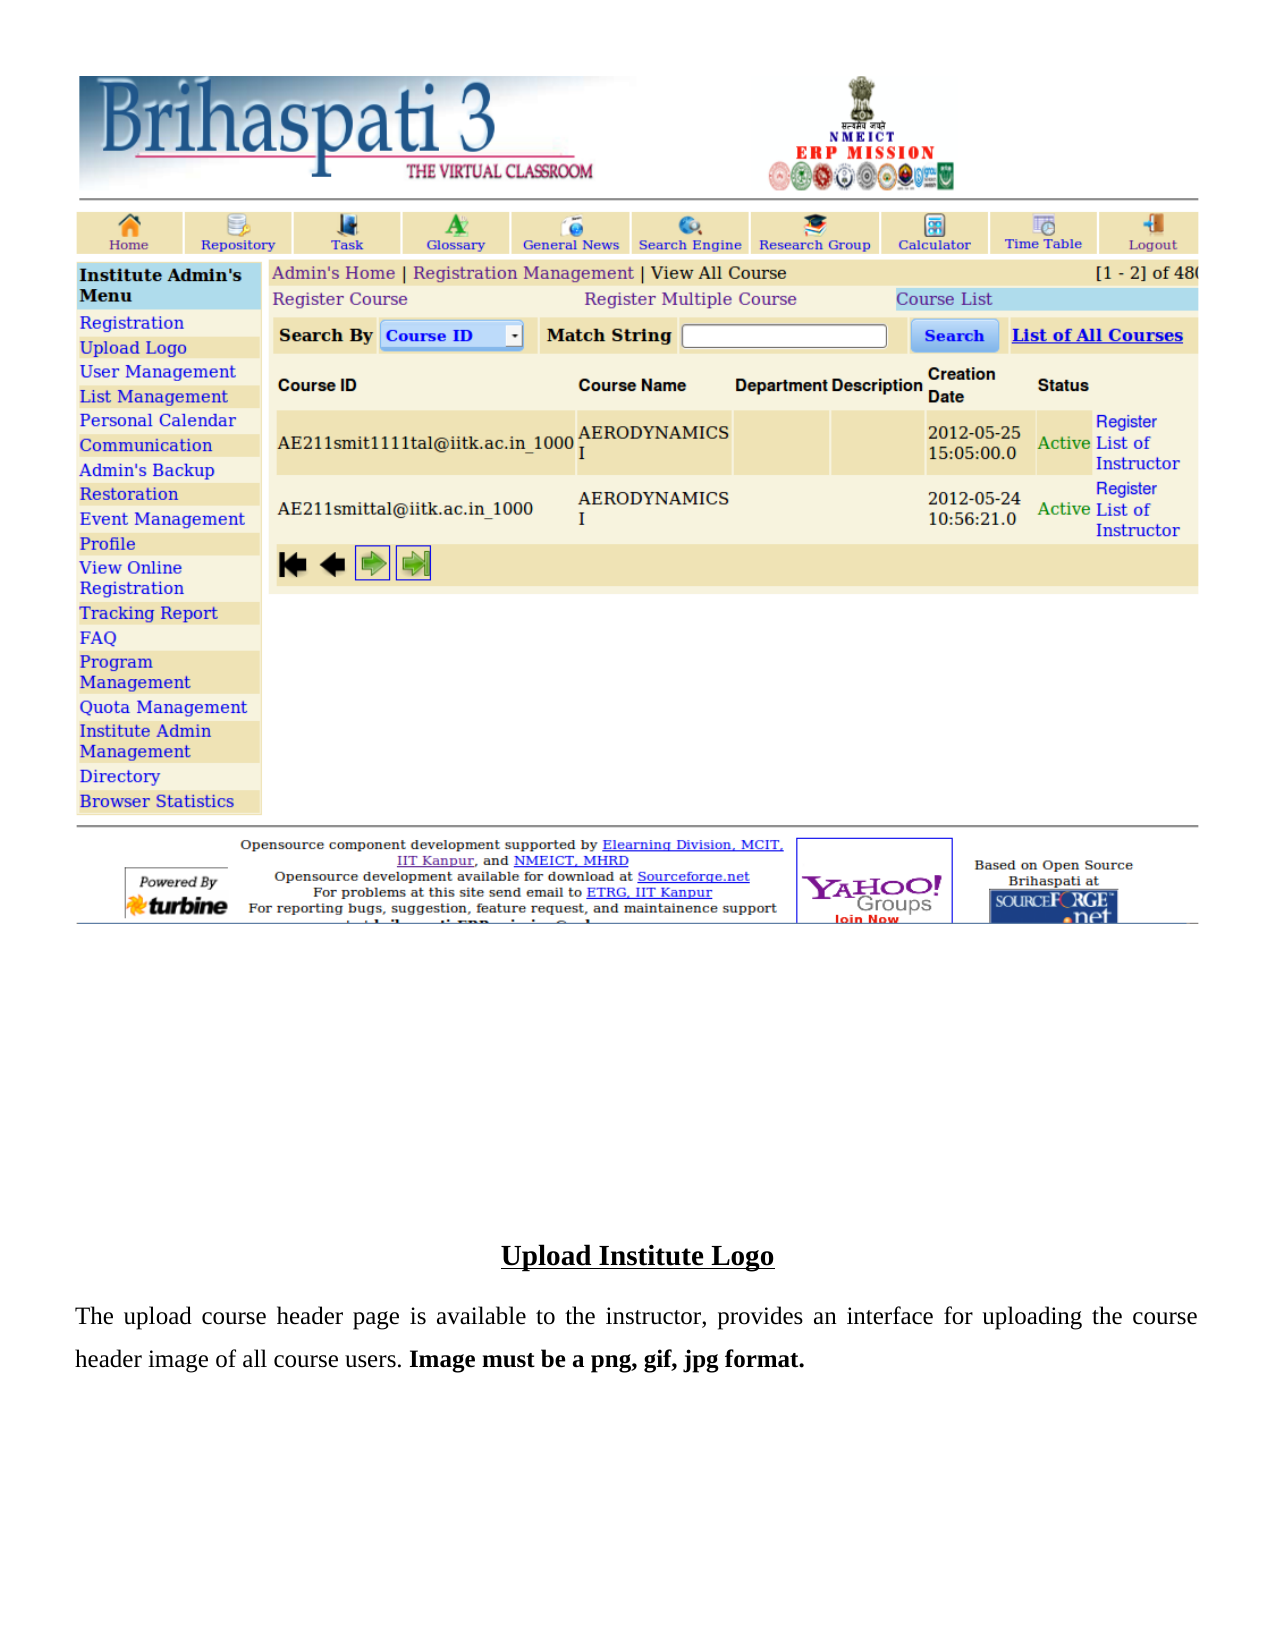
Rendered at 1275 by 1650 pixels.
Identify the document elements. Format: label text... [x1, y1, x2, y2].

text The upload course header page is available to the instructor, provides an interface for uploading the course header image of all course users. Image must be a png, gif, jpg format. [75, 1301, 1200, 1373]
picture [76, 76, 1199, 924]
text Upload Institute Logo [75, 1238, 1200, 1272]
